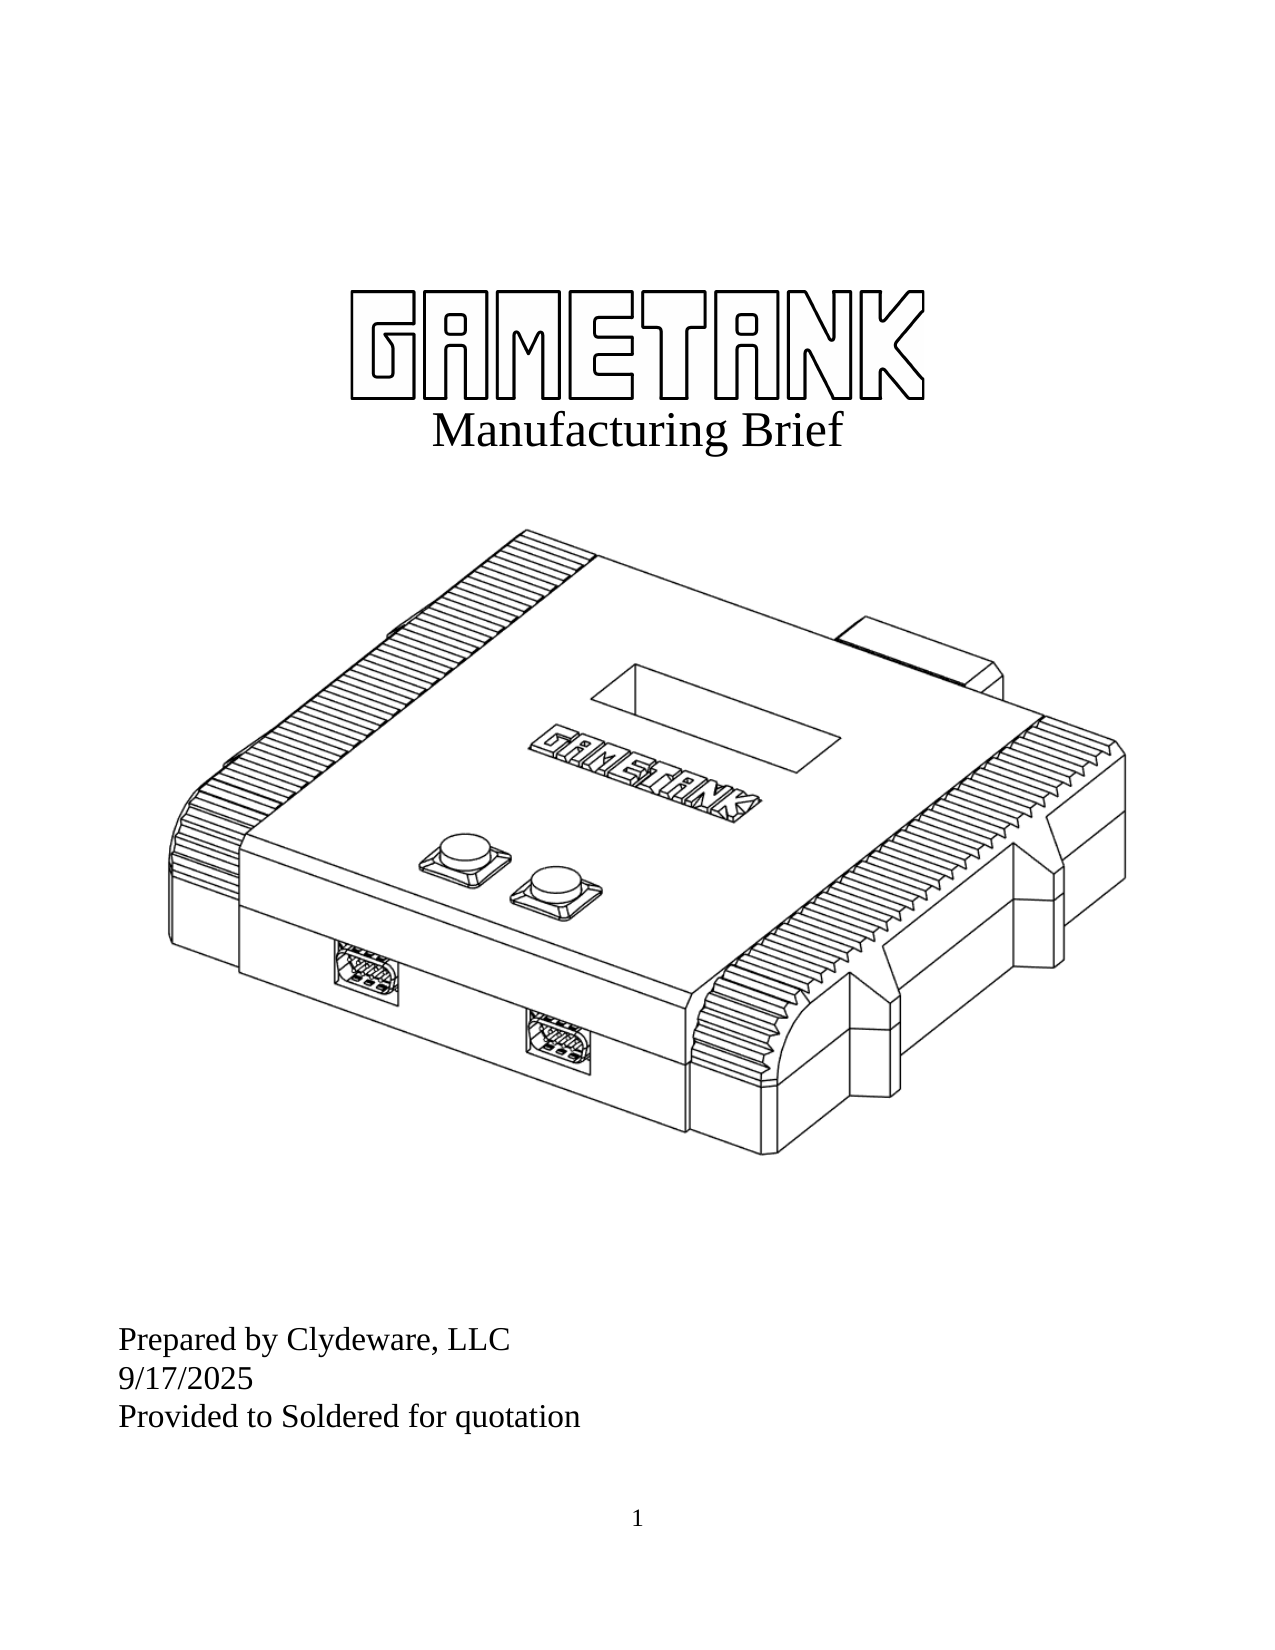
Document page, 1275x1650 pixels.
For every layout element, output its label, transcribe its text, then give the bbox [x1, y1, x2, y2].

picture [118, 514, 1157, 1167]
picture [350, 290, 925, 400]
text 9/17/2025 [118, 1358, 1157, 1396]
text Prepared by Clydeware, LLC [118, 1319, 1157, 1358]
text Provided to Soldered for quotation [118, 1396, 1157, 1434]
text Manufacturing Brief [118, 377, 1157, 457]
